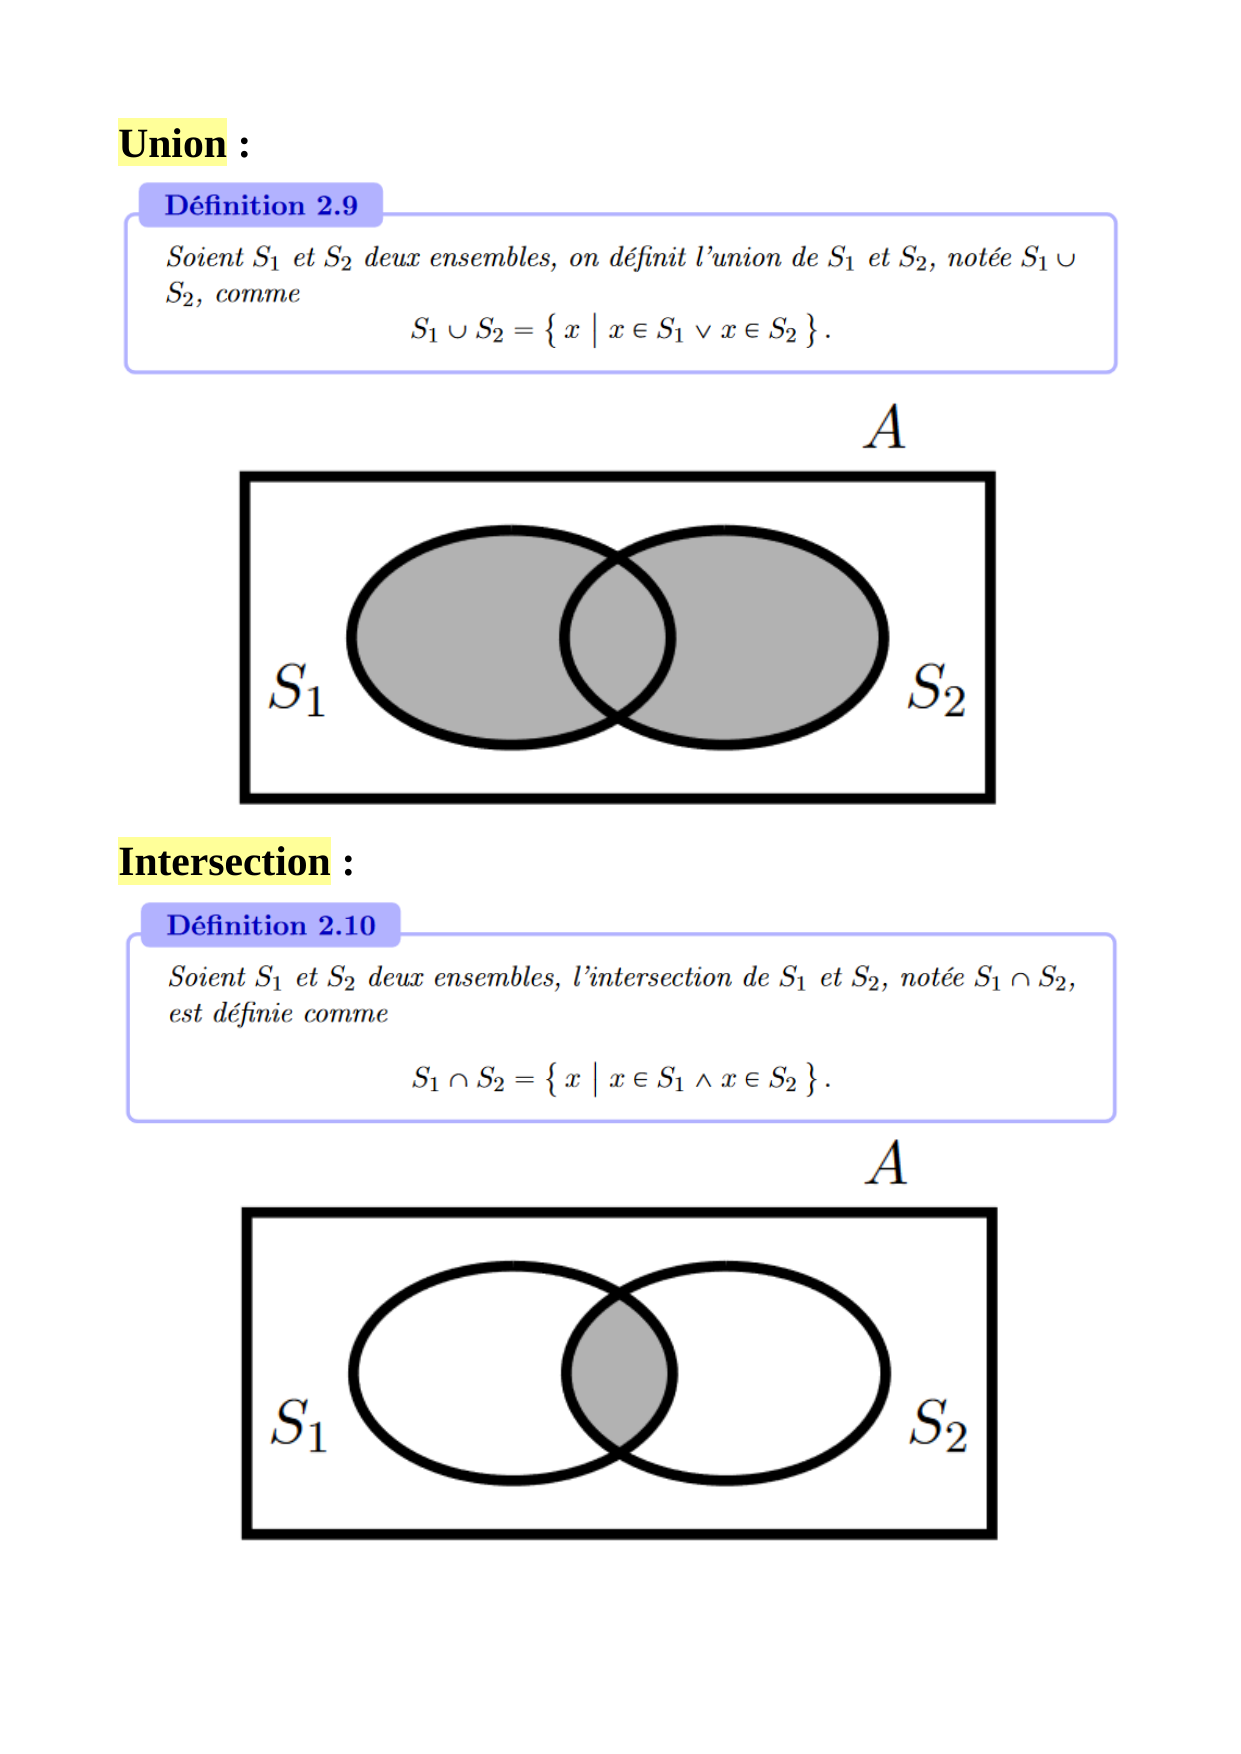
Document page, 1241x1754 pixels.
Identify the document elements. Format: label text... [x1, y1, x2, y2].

text Intersection : [118, 837, 1122, 885]
text Union : [118, 118, 1122, 166]
